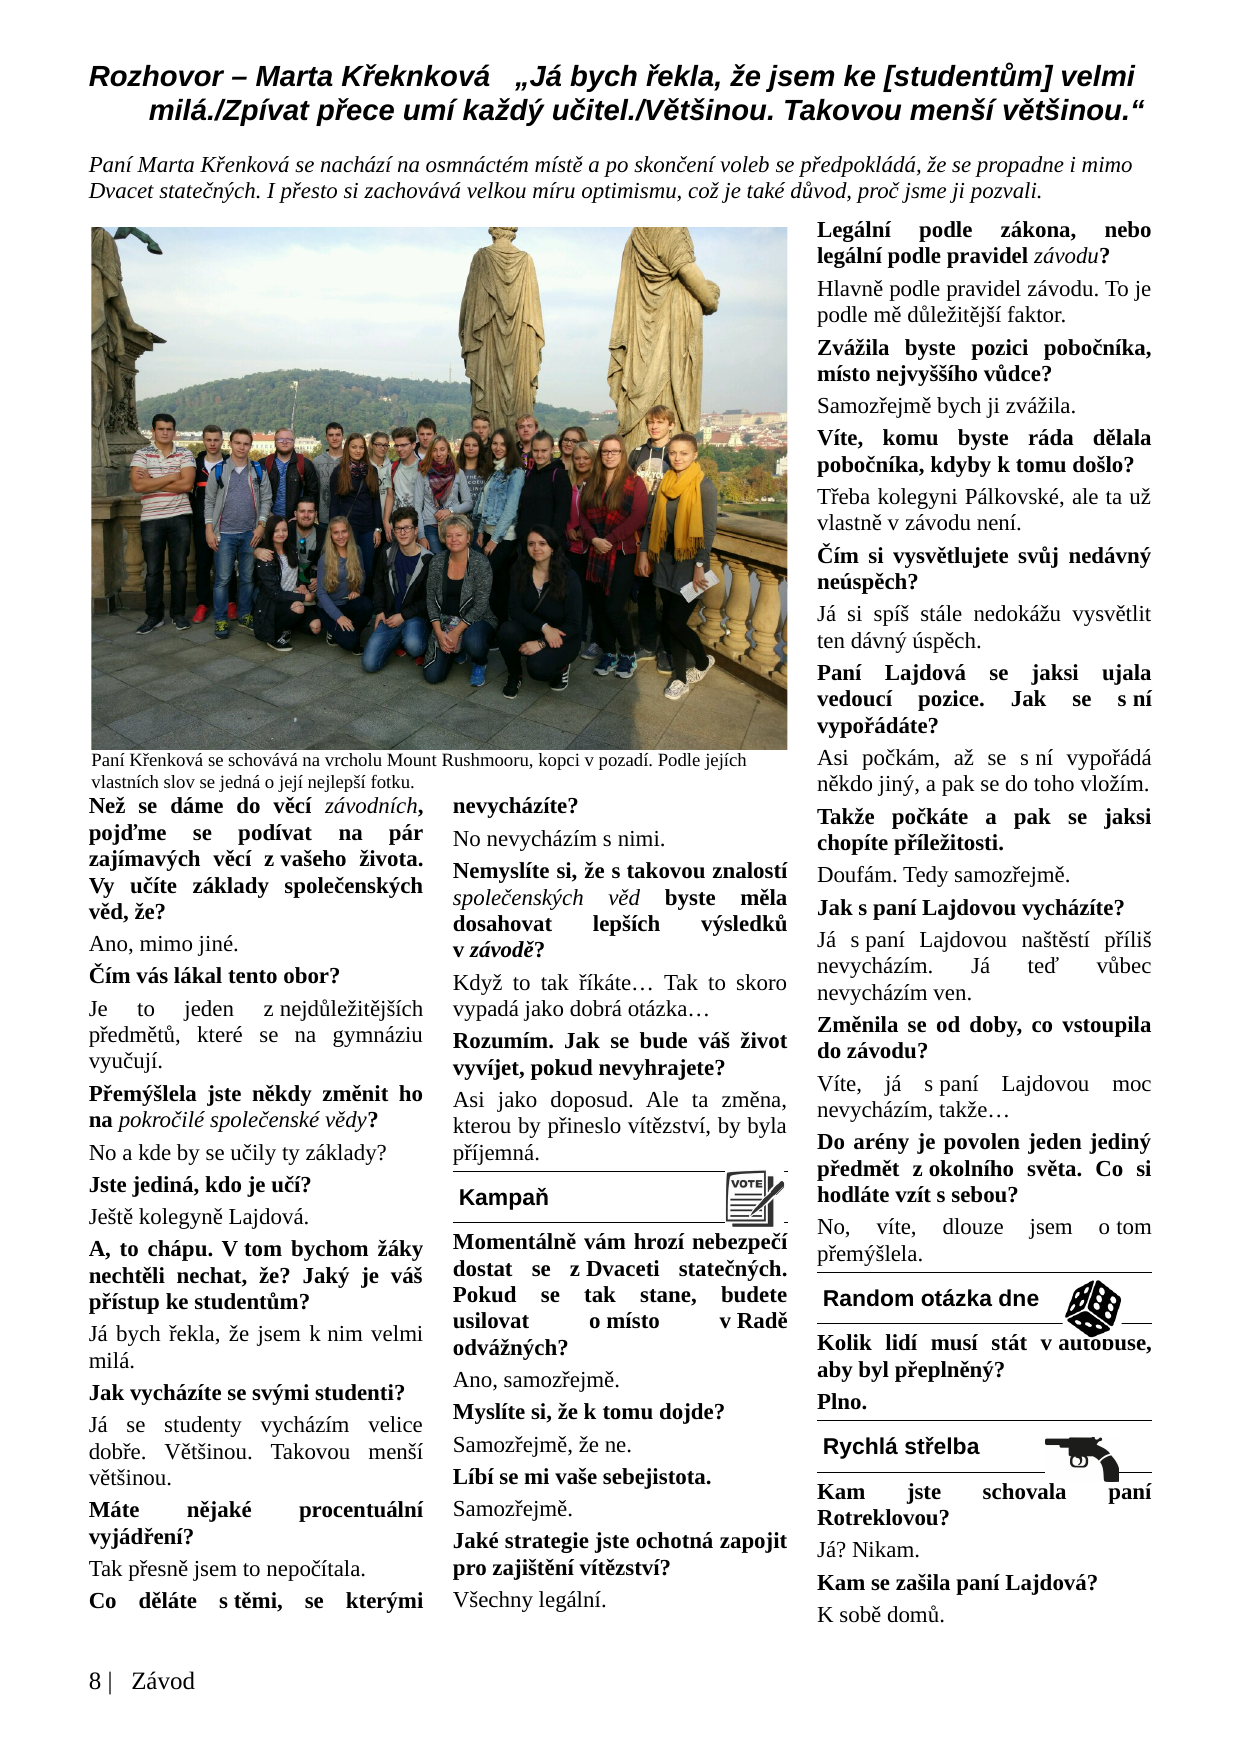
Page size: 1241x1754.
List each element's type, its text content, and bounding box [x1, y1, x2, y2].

text A, to chápu. V tom bychom žáky nechtěli nechat, že? Jaký je váš přístup ke studentům? [88, 1235, 423, 1314]
text Ještě kolegyně Lajdová. [88, 1203, 423, 1229]
text Co děláte s těmi, se kterými nevycházíte? [88, 1587, 423, 1614]
text Já si spíš stále nedokážu vysvětlit ten dávný úspěch. [817, 600, 1152, 653]
text Momentálně vám hrozí nebezpečí dostat se z Dvaceti statečných. Pokud se tak stane, budete usilovat o místo v Radě odvážných? [453, 1228, 787, 1360]
picture [91, 227, 788, 750]
text Kam jste schovala paní Rotreklovou? [817, 1478, 1152, 1531]
text Samozřejmě bych ji zvážila. [817, 392, 1152, 418]
text Do arény je povolen jeden jediný předmět z okolního světa. Co si hodláte vzít s sebou? [817, 1128, 1152, 1207]
table_header Random otázka dne [817, 1273, 1152, 1323]
subtitle Rozhovor – Marta Křeknková „Já bych řekla, že jsem ke [studentům] velmi milá./Zpívat přece umí každý učitel./Většinou. Takovou menší většinou.“ [88, 59, 1152, 126]
text Rozumím. Jak se bude váš život vyvíjet, pokud nevyhrajete? [453, 1027, 787, 1080]
picture [1062, 1280, 1122, 1339]
text Když to tak říkáte… Tak to skoro vypadá jako dobrá otázka… [453, 968, 787, 1021]
text Než se dáme do věcí závodních, pojďme se podívat na pár zajímavých věcí z vašeho života. Vy učíte základy společenských věd, že? [88, 216, 423, 924]
text Víte, komu byste ráda dělala pobočníka, kdyby k tomu došlo? [817, 424, 1152, 477]
text Doufám. Tedy samozřejmě. [817, 861, 1152, 888]
text K sobě domů. [817, 1601, 1152, 1627]
text Hlavně podle pravidel závodu. To je podle mě důležitější faktor. [817, 275, 1152, 328]
text Plno. [817, 1388, 1152, 1414]
text No a kde by se učily ty základy? [88, 1138, 423, 1165]
picture [725, 1169, 785, 1229]
text Co děláte s těmi, se kterými nevycházíte? [453, 750, 787, 819]
text Přemýšlela jste někdy změnit ho na pokročilé společenské vědy? [88, 1080, 423, 1133]
text Zvážila byste pozici pobočníka, místo nejvyššího vůdce? [817, 333, 1152, 386]
text Paní Lajdová se jaksi ujala vedoucí pozice. Jak se s ní vypořádáte? [817, 659, 1152, 738]
text Jak vycházíte se svými studenti? [88, 1379, 423, 1405]
text Je to jeden z nejdůležitějších předmětů, které se na gymnáziu vyučují. [88, 995, 423, 1074]
text No, víte, dlouze jsem o tom přemýšlela. [817, 1213, 1152, 1266]
text Čím si vysvětlujete svůj nedávný neúspěch? [817, 542, 1152, 594]
text Co děláte s těmi, se kterými nevycházíte? [453, 216, 787, 227]
text Čím vás lákal tento obor? [88, 963, 423, 989]
text Změnila se od doby, co vstoupila do závodu? [817, 1011, 1152, 1064]
text Jaké strategie jste ochotná zapojit pro zajištění vítězství? [453, 1527, 787, 1580]
text Já s paní Lajdovou naštěstí příliš nevycházím. Já teď vůbec nevycházím ven. [817, 926, 1152, 1005]
picture [1045, 1437, 1119, 1482]
text Já? Nikam. [817, 1536, 1152, 1563]
text Takže počkáte a pak se jaksi chopíte příležitosti. [817, 803, 1152, 855]
text Myslíte si, že k tomu dojde? [453, 1398, 787, 1425]
text Všechny legální. [453, 1586, 787, 1612]
text Třeba kolegyni Pálkovské, ale ta už vlastně v závodu není. [817, 483, 1152, 536]
text Kam se zašila paní Lajdová? [817, 1569, 1152, 1595]
text Ano, mimo jiné. [88, 930, 423, 957]
table_header Rychlá střelba [817, 1421, 1152, 1472]
text Samozřejmě. [453, 1495, 787, 1522]
text Asi počkám, až se s ní vypořádá někdo jiný, a pak se do toho vložím. [817, 744, 1152, 797]
text Víte, já s paní Lajdovou moc nevycházím, takže… [817, 1069, 1152, 1122]
text Já se studenty vycházím velice dobře. Většinou. Takovou menší většinou. [88, 1411, 423, 1490]
text Jste jediná, kdo je učí? [88, 1171, 423, 1197]
text Máte nějaké procentuální vyjádření? [88, 1496, 423, 1549]
text Jak s paní Lajdovou vycházíte? [817, 894, 1152, 920]
text Samozřejmě, že ne. [453, 1431, 787, 1457]
text Paní Marta Křenková se nachází na osmnáctém místě a po skončení voleb se předpokládá, že se propadne i mimo Dvacet statečných. I přesto si zachovává velkou míru optimismu, což je také důvod, proč jsme ji pozvali. [88, 151, 1152, 204]
text Tak přesně jsem to nepočítala. [88, 1555, 423, 1581]
text Ano, samozřejmě. [453, 1366, 787, 1392]
text Kolik lidí musí stát v autobuse, aby byl přeplněný? [817, 1329, 1152, 1382]
table_header Kampaň [453, 1172, 725, 1222]
text Nemyslíte si, že s takovou znalostí společenských věd byste měla dosahovat lepších výsledků v závodě? [453, 857, 787, 963]
text Já bych řekla, že jsem k nim velmi milá. [88, 1320, 423, 1373]
text Legální podle zákona, nebo legální podle pravidel závodu? [817, 216, 1152, 269]
text Asi jako doposud. Ale ta změna, kterou by přineslo vítězství, by byla příjemná. [453, 1086, 787, 1165]
text Líbí se mi vaše sebejistota. [453, 1463, 787, 1489]
text No nevycházím s nimi. [453, 825, 787, 851]
